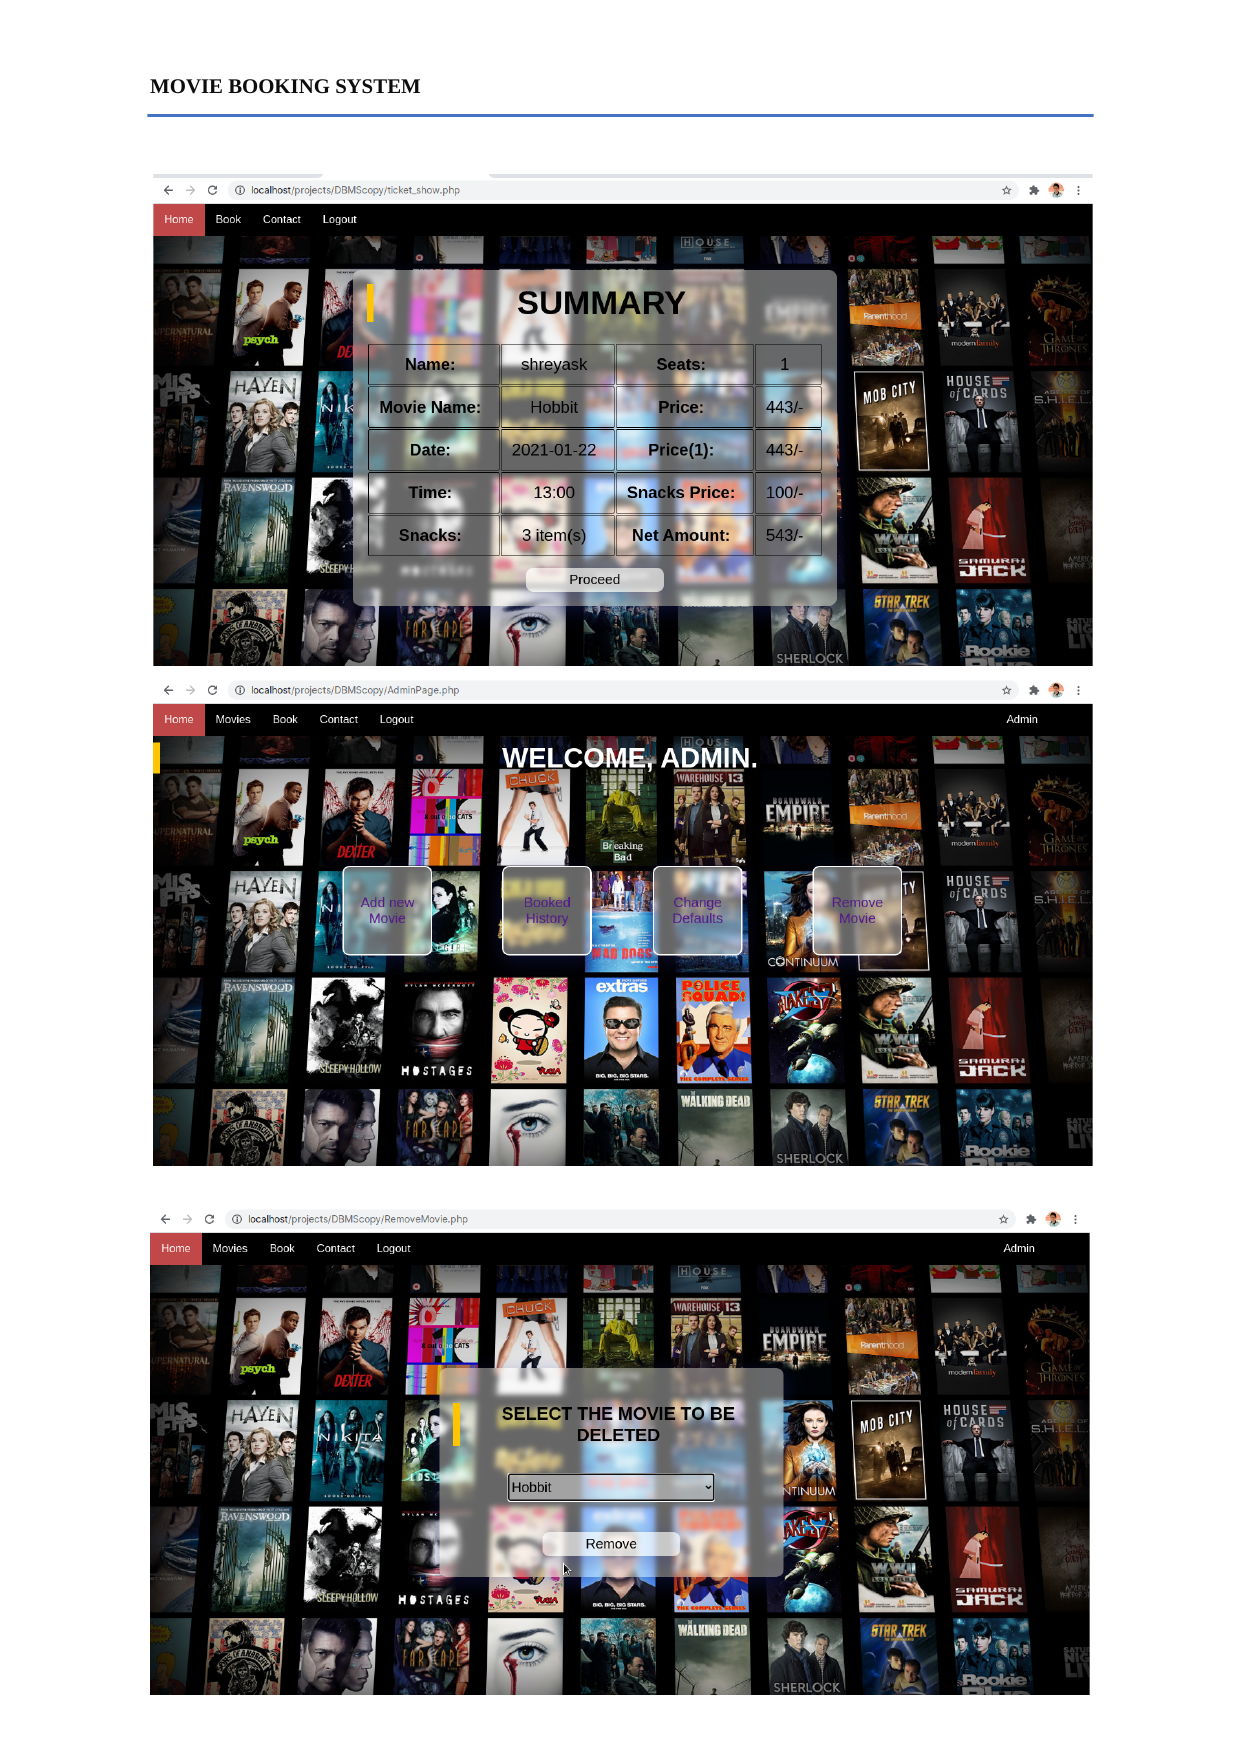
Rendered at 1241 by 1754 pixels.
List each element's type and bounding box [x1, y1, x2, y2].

picture [150, 1209, 1090, 1695]
picture [153, 680, 1093, 1166]
picture [153, 174, 1093, 666]
